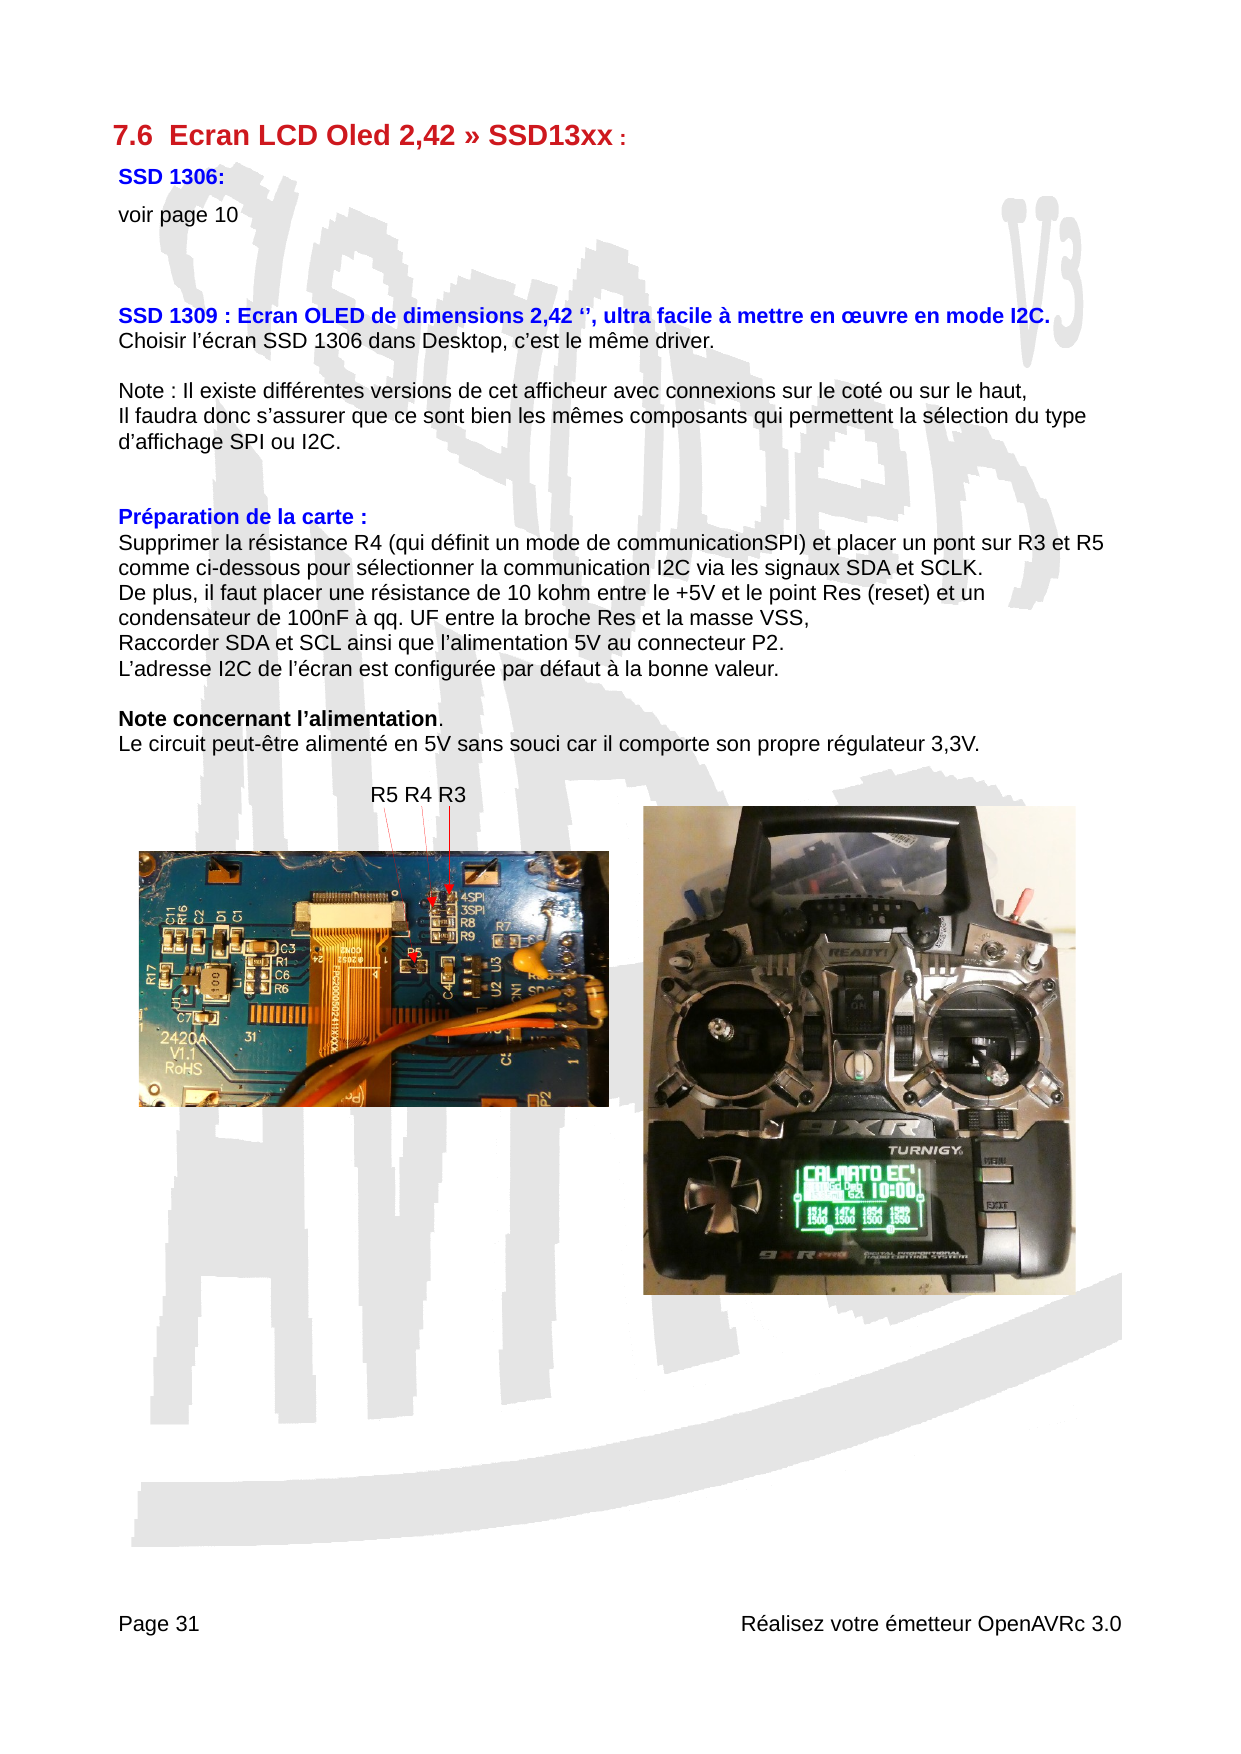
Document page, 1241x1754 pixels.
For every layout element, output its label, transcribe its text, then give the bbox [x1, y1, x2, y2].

subtitle 7.6 Ecran LCD Oled 2,42 » SSD13xx : [112, 118, 1122, 152]
text Préparation de la carte : [118, 504, 1122, 529]
text Le circuit peut-être alimenté en 5V sans souci car il comporte son propre régulateur 3,3V. [118, 731, 1122, 756]
text voir page 10 [118, 202, 1122, 227]
picture [138, 851, 609, 1107]
text SSD 1306: [118, 164, 1122, 189]
text Note : Il existe différentes versions de cet afficheur avec connexions sur le coté ou sur le haut, [118, 378, 1122, 403]
text L’adresse I2C de l’écran est configurée par défaut à la bonne valeur. [118, 656, 1122, 681]
text R5 R4 R3 [118, 782, 1122, 807]
picture [643, 806, 1076, 1295]
text Choisir l’écran SSD 1306 dans Desktop, c’est le même driver. [118, 328, 1122, 353]
text De plus, il faut placer une résistance de 10 kohm entre le +5V et le point Res (reset) et un condensateur de 100nF à qq. UF entre la broche Res et la masse VSS, [118, 580, 1122, 630]
text SSD 1309 : Ecran OLED de dimensions 2,42 ‘’, ultra facile à mettre en œuvre en mode I2C. [118, 303, 1122, 328]
text Il faudra donc s’assurer que ce sont bien les mêmes composants qui permettent la sélection du type d’affichage SPI ou I2C. [118, 403, 1122, 454]
text Note concernant l’alimentation. [118, 706, 1122, 731]
text Supprimer la résistance R4 (qui définit un mode de communicationSPI) et placer un pont sur R3 et R5 comme ci-dessous pour sélectionner la communication I2C via les signaux SDA et SCLK. [118, 529, 1122, 580]
text Raccorder SDA et SCL ainsi que l’alimentation 5V au connecteur P2. [118, 630, 1122, 656]
